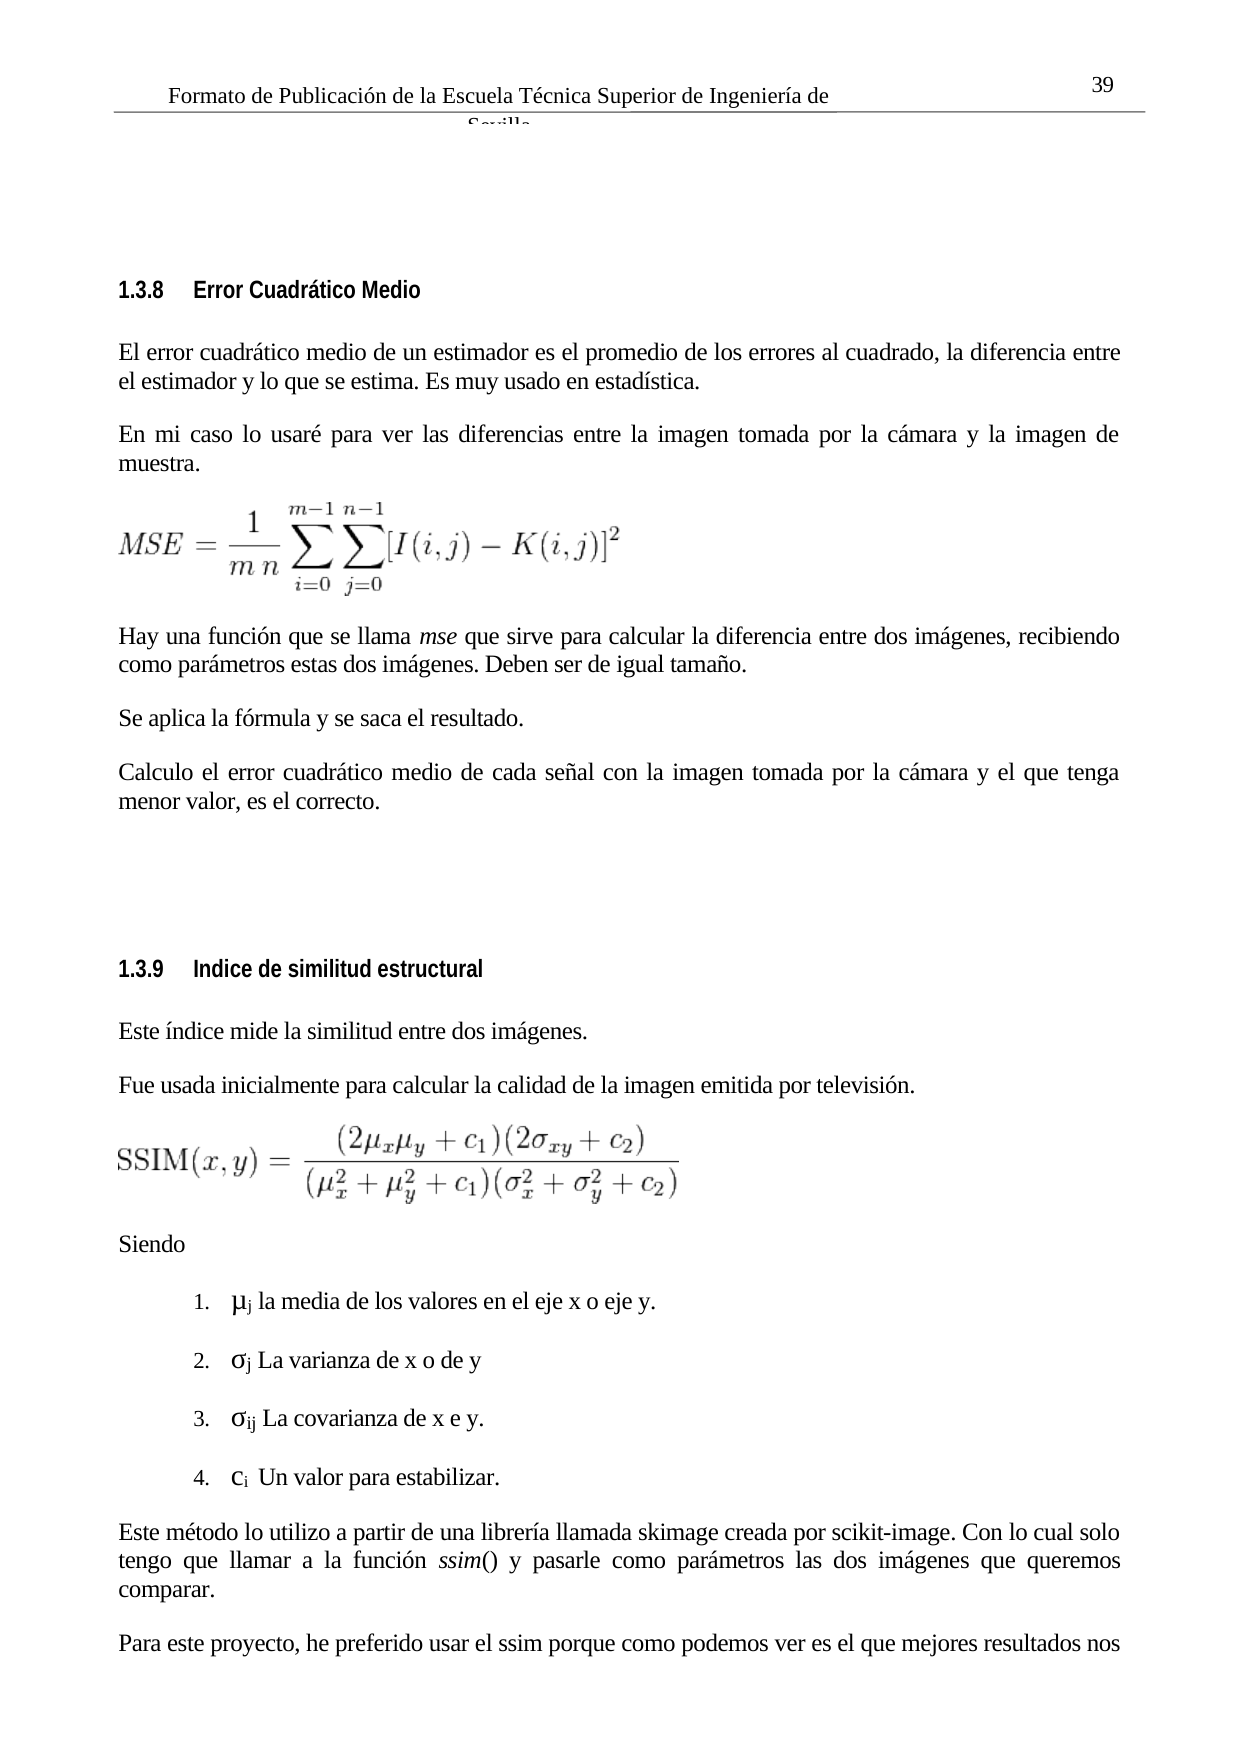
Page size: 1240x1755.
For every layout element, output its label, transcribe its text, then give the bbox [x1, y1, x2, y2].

text Fue usada inicialmente para calcular la calidad de la imagen emitida por televisión. [118, 1070, 1121, 1099]
text Para este proyecto, he preferido usar el ssim porque como podemos ver es el que mejores resultados nos [118, 1628, 1121, 1657]
text Este índice mide la similitud entre dos imágenes. [118, 1016, 1121, 1045]
text En mi caso lo usaré para ver las diferencias entre la imagen tomada por la cámara y la imagen de muestra. [118, 419, 1121, 477]
text Se aplica la fórmula y se saca el resultado. [118, 703, 1121, 732]
list µj la media de los valores en el eje x o eje y. [193, 1282, 1121, 1316]
list σj La varianza de x o de y [193, 1341, 1121, 1374]
list σij La covarianza de x e y. [193, 1399, 1121, 1433]
text El error cuadrático medio de un estimador es el promedio de los errores al cuadrado, la diferencia entre el estimador y lo que se estima. Es muy usado en estadística. [118, 337, 1121, 394]
list ci Un valor para estabilizar. [193, 1458, 1121, 1492]
subtitle Error Cuadrático Medio [118, 275, 1121, 304]
text Este método lo utilizo a partir de una librería llamada skimage creada por scikit-image. Con lo cual solo tengo que llamar a la función ssim() y pasarle como parámetros las dos imágenes que queremos comparar. [118, 1517, 1121, 1603]
text Calculo el error cuadrático medio de cada señal con la imagen tomada por la cámara y el que tenga menor valor, es el correcto. [118, 757, 1121, 814]
text Hay una función que se llama mse que sirve para calcular la diferencia entre dos imágenes, recibiendo como parámetros estas dos imágenes. Deben ser de igual tamaño. [118, 621, 1121, 678]
text Siendo [118, 1229, 1121, 1257]
subtitle Indice de similitud estructural [118, 954, 1121, 983]
